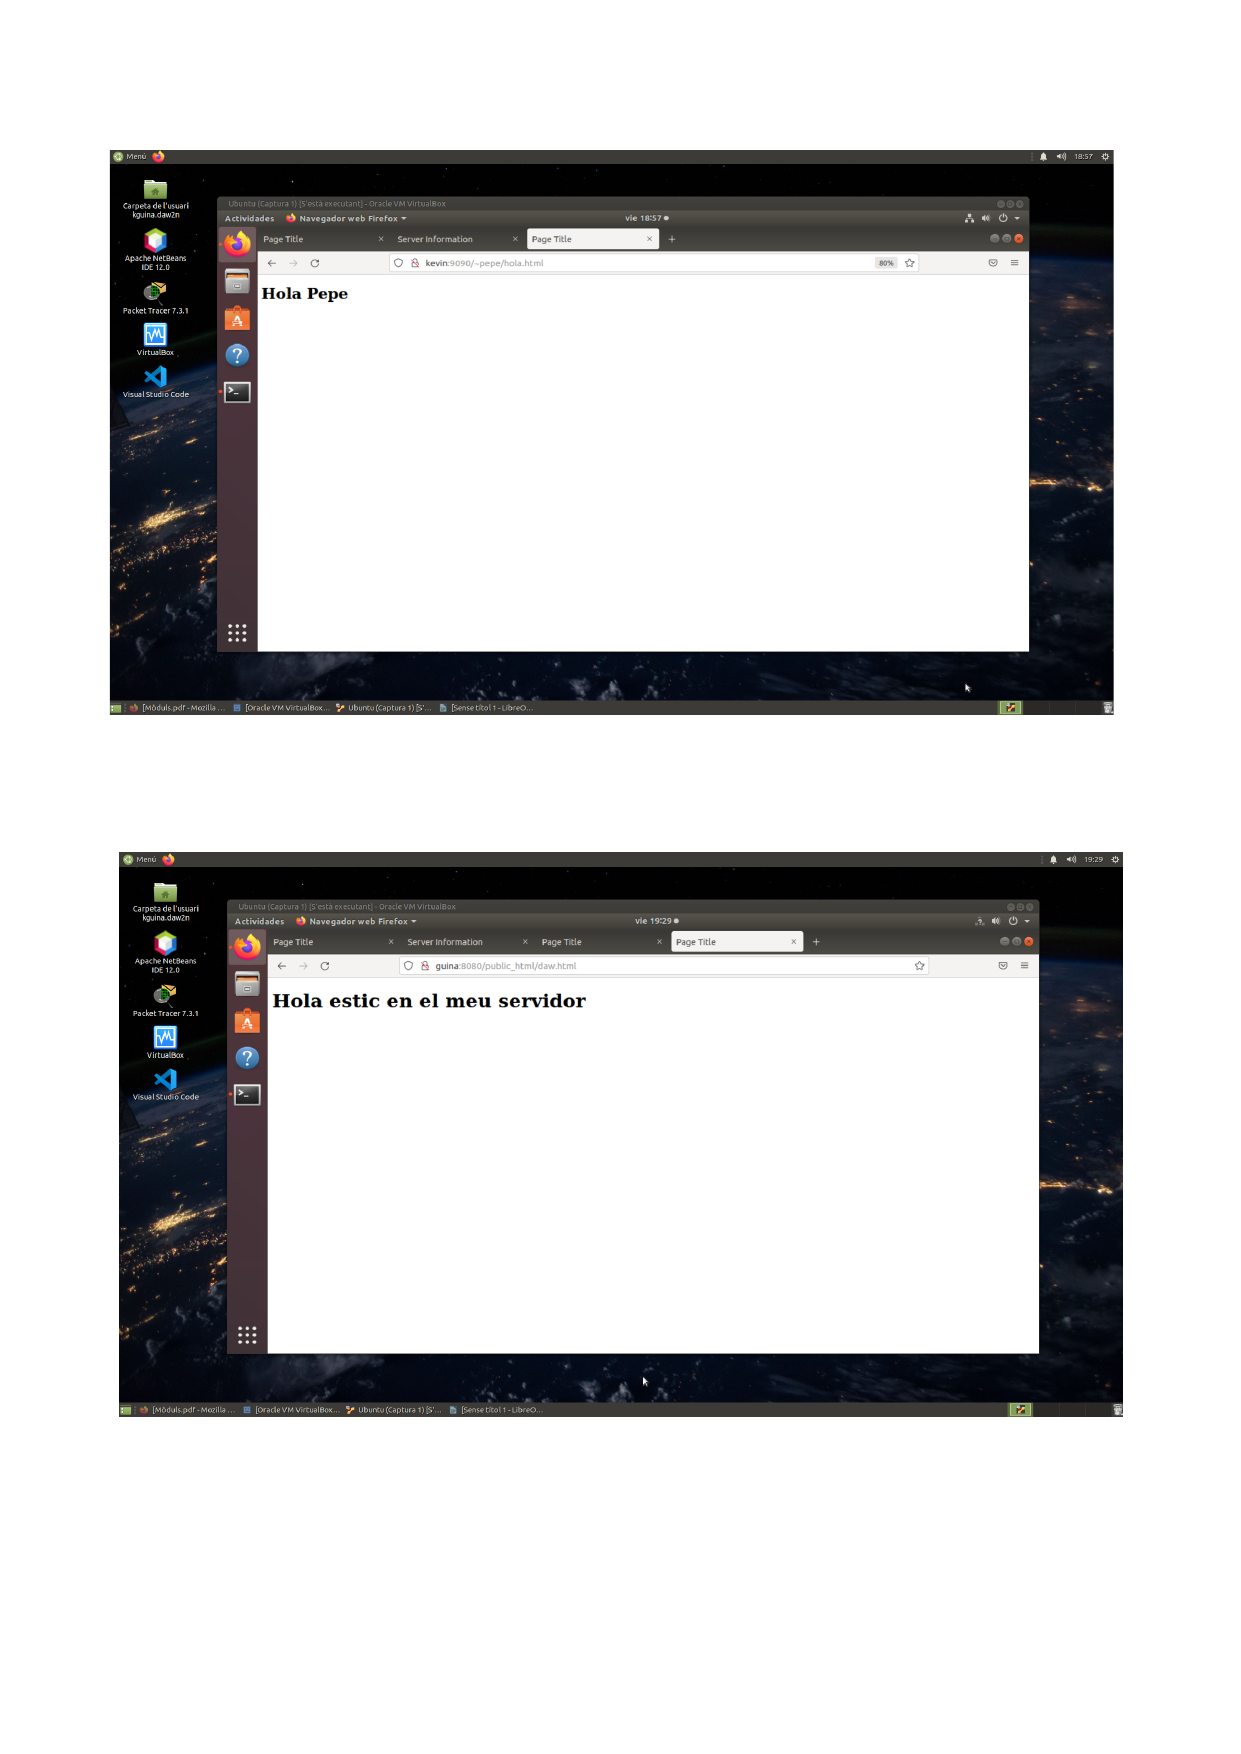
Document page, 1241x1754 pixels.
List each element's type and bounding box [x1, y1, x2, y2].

picture [109, 150, 1114, 715]
picture [119, 852, 1123, 1417]
